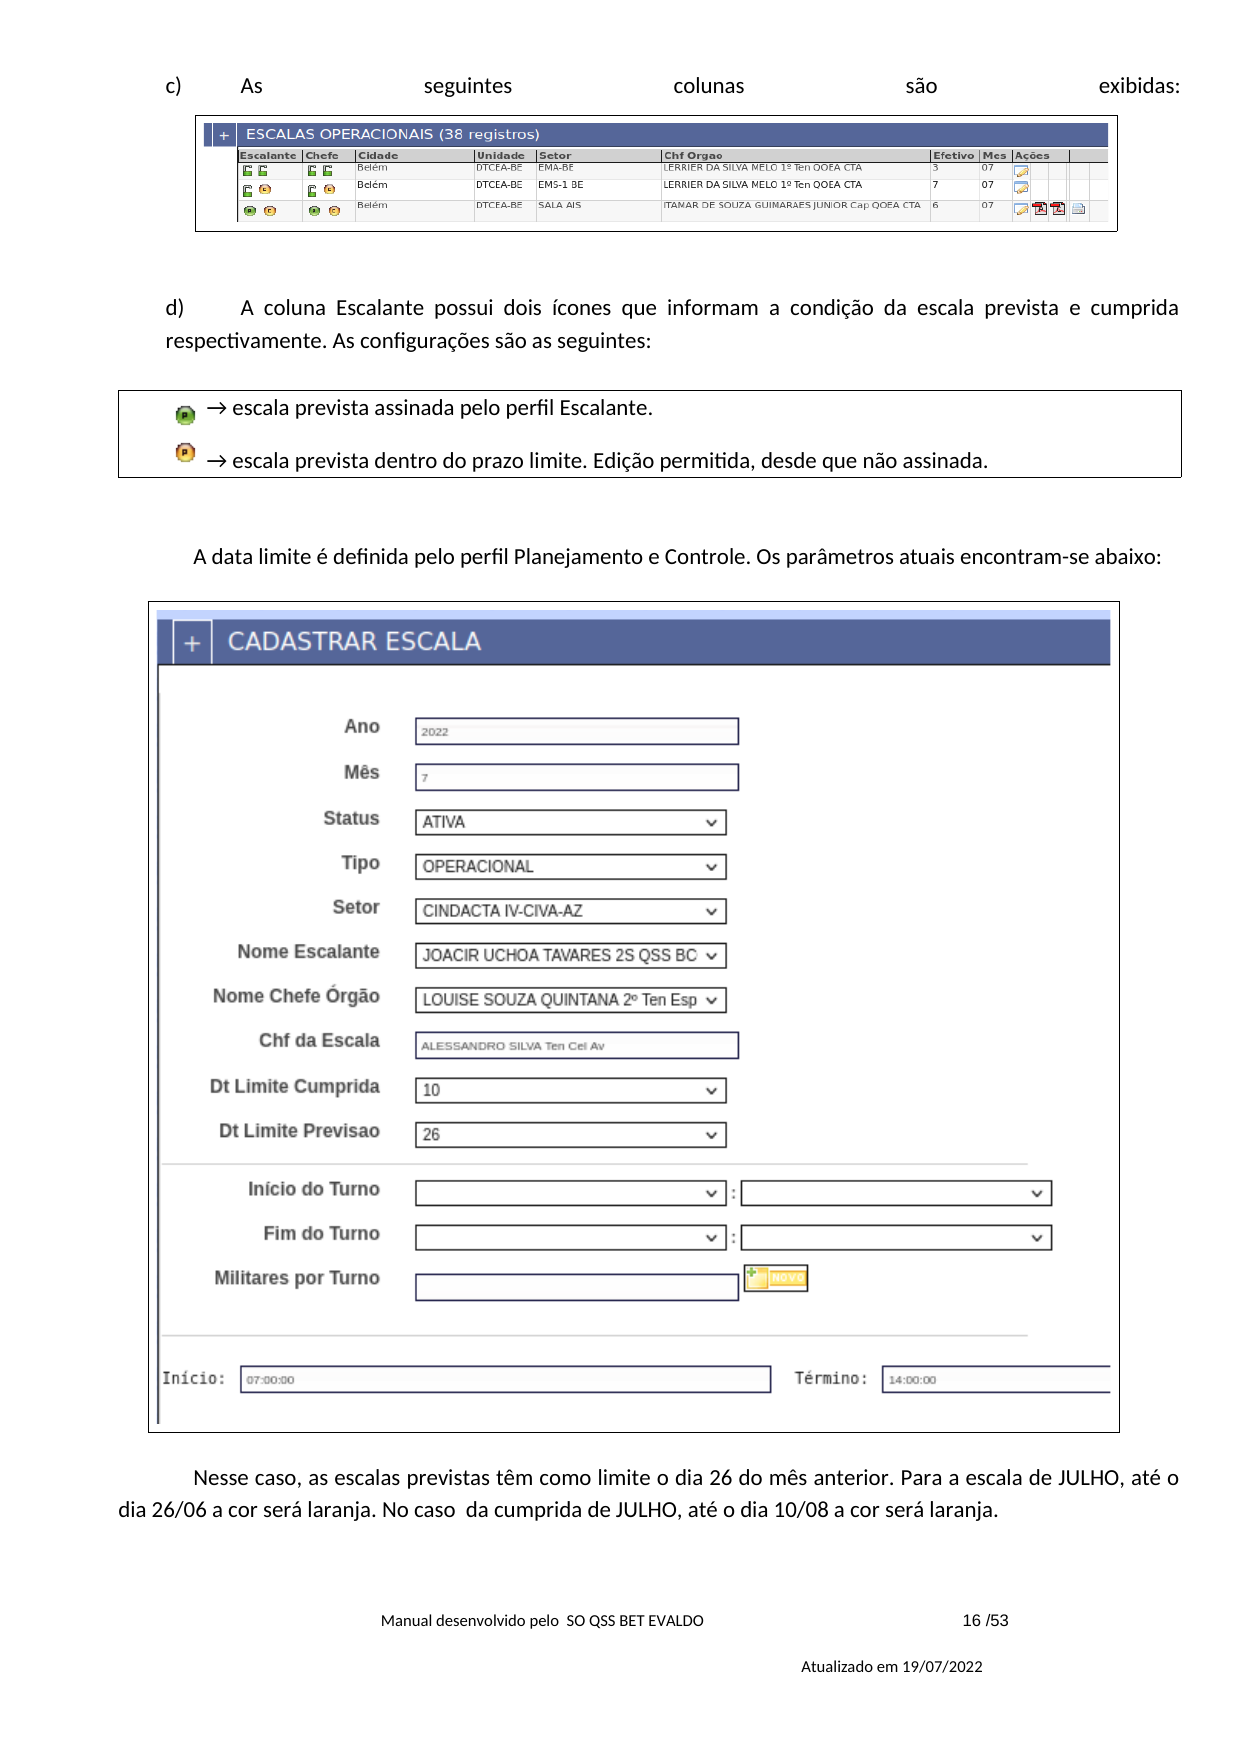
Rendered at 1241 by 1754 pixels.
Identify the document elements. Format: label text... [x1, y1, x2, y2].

picture [168, 436, 202, 469]
list As seguintes colunas são exibidas: [165, 71, 1181, 243]
list A coluna Escalante possui dois ícones que informam a condição da escala prevista e cumprida respectivamente. As configurações são as seguintes: [165, 293, 1181, 354]
list → escala prevista assinada pelo perfil Escalante. [119, 391, 1181, 432]
picture [203, 123, 1109, 222]
text → escala prevista dentro do prazo limite. Edição permitida, desde que não assinada. [119, 433, 1181, 477]
text A data limite é definida pelo perfil Planejamento e Controle. Os parâmetros atuais encontram-se abaixo: [118, 542, 1181, 570]
text Nesse caso, as escalas previstas têm como limite o dia 26 do mês anterior. Para a escala de JULHO, até o dia 26/06 a cor será laranja. No caso da cumprida de JULHO, até o dia 10/08 a cor será laranja. [118, 1463, 1181, 1523]
picture [156, 610, 1111, 1424]
picture [168, 399, 202, 432]
